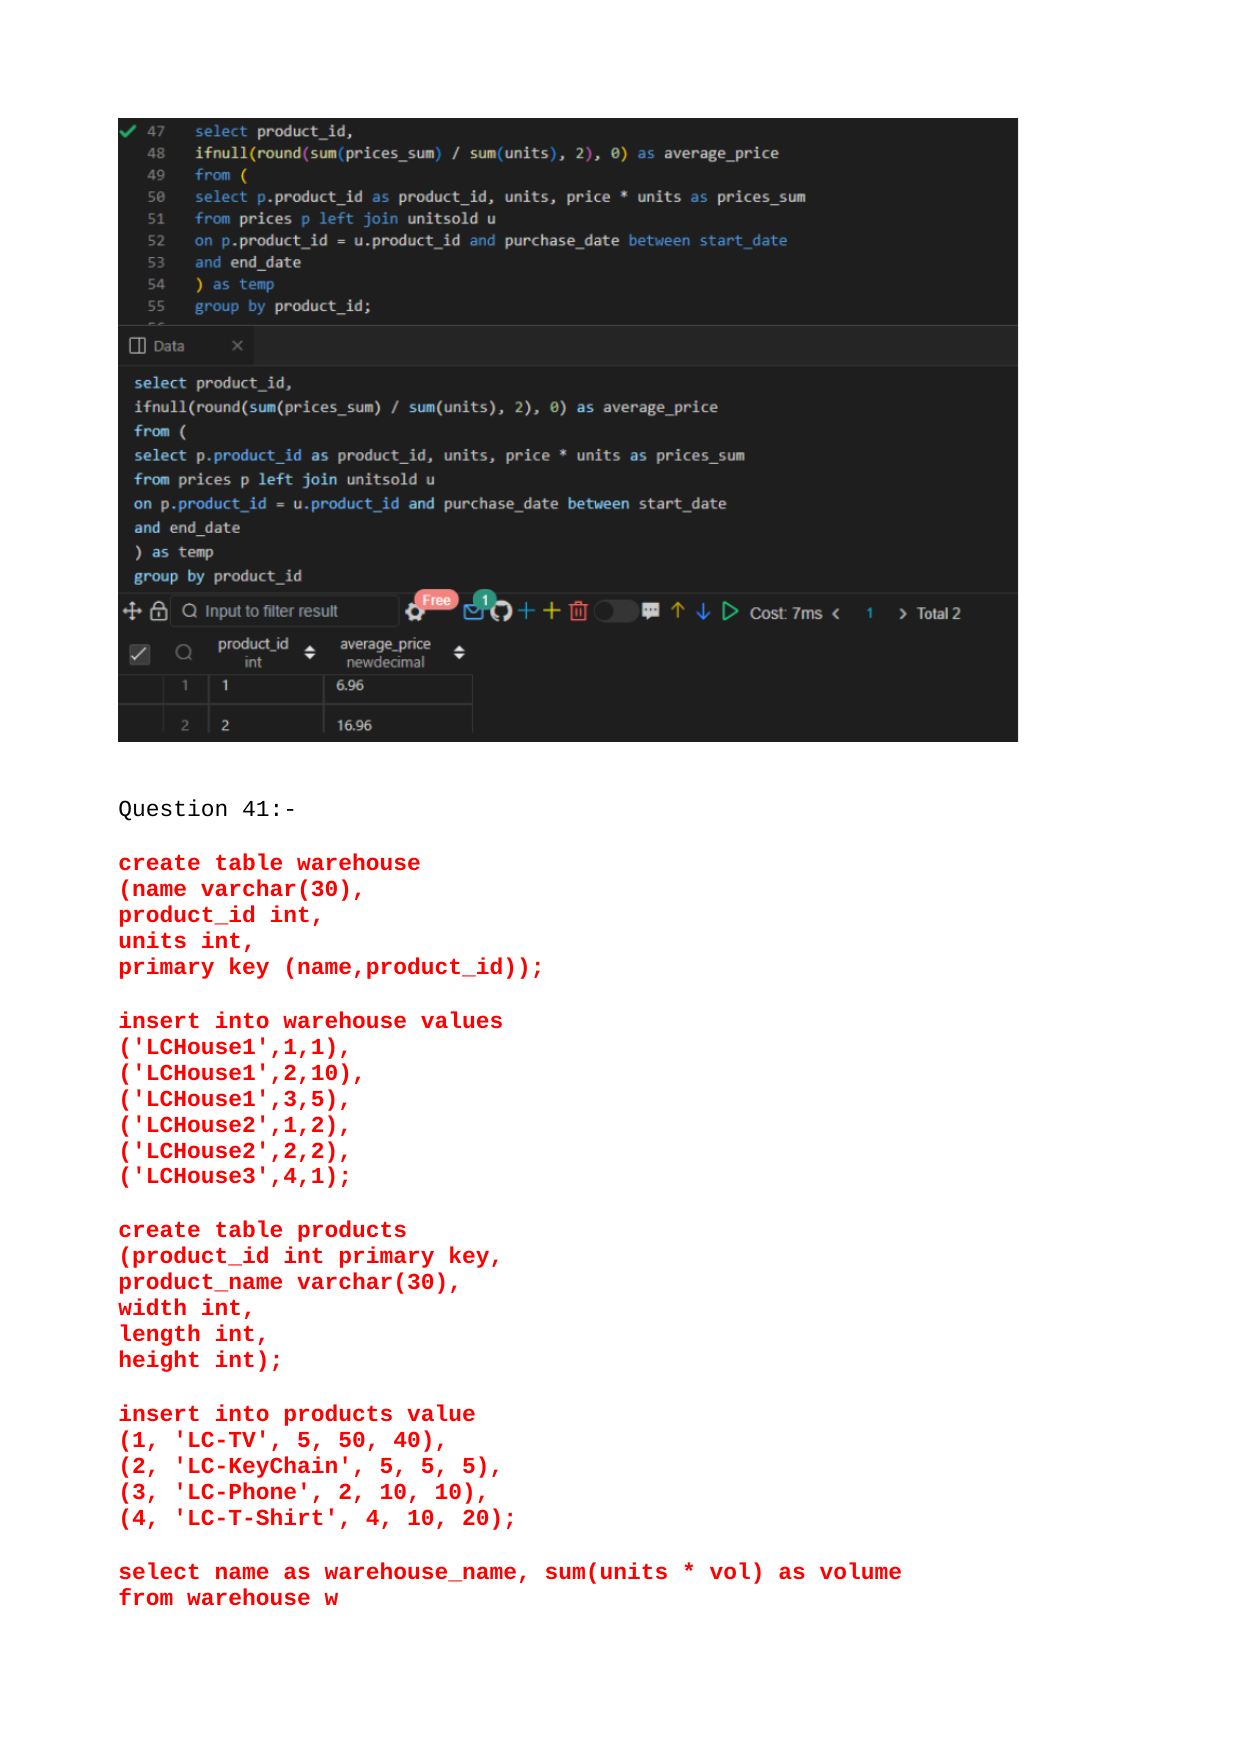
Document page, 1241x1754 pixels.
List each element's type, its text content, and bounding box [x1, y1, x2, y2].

text product_name varchar(30), [118, 1271, 1122, 1297]
text width int, [118, 1297, 1122, 1323]
text ('LCHouse1',1,1), [118, 1035, 1122, 1061]
text create table warehouse [118, 852, 1122, 877]
text ('LCHouse2',2,2), [118, 1139, 1122, 1165]
text insert into warehouse values [118, 1009, 1122, 1035]
text (4, 'LC-T-Shirt', 4, 10, 20); [118, 1506, 1122, 1532]
text from warehouse w [118, 1586, 1122, 1612]
text select name as warehouse_name, sum(units * vol) as volume [118, 1560, 1122, 1586]
text ('LCHouse1',2,10), [118, 1061, 1122, 1087]
text length int, [118, 1323, 1122, 1348]
text ('LCHouse2',1,2), [118, 1113, 1122, 1139]
text height int); [118, 1348, 1122, 1374]
text product_id int, [118, 903, 1122, 929]
text ('LCHouse3',4,1); [118, 1165, 1122, 1191]
text (name varchar(30), [118, 877, 1122, 903]
text create table products [118, 1219, 1122, 1245]
text (1, 'LC-TV', 5, 50, 40), [118, 1428, 1122, 1454]
text insert into products value [118, 1402, 1122, 1428]
text Question 41:- [118, 798, 1122, 823]
text (2, 'LC-KeyChain', 5, 5, 5), [118, 1454, 1122, 1480]
text primary key (name,product_id)); [118, 955, 1122, 981]
text ('LCHouse1',3,5), [118, 1087, 1122, 1113]
text (product_id int primary key, [118, 1245, 1122, 1271]
text (3, 'LC-Phone', 2, 10, 10), [118, 1480, 1122, 1506]
text units int, [118, 929, 1122, 955]
